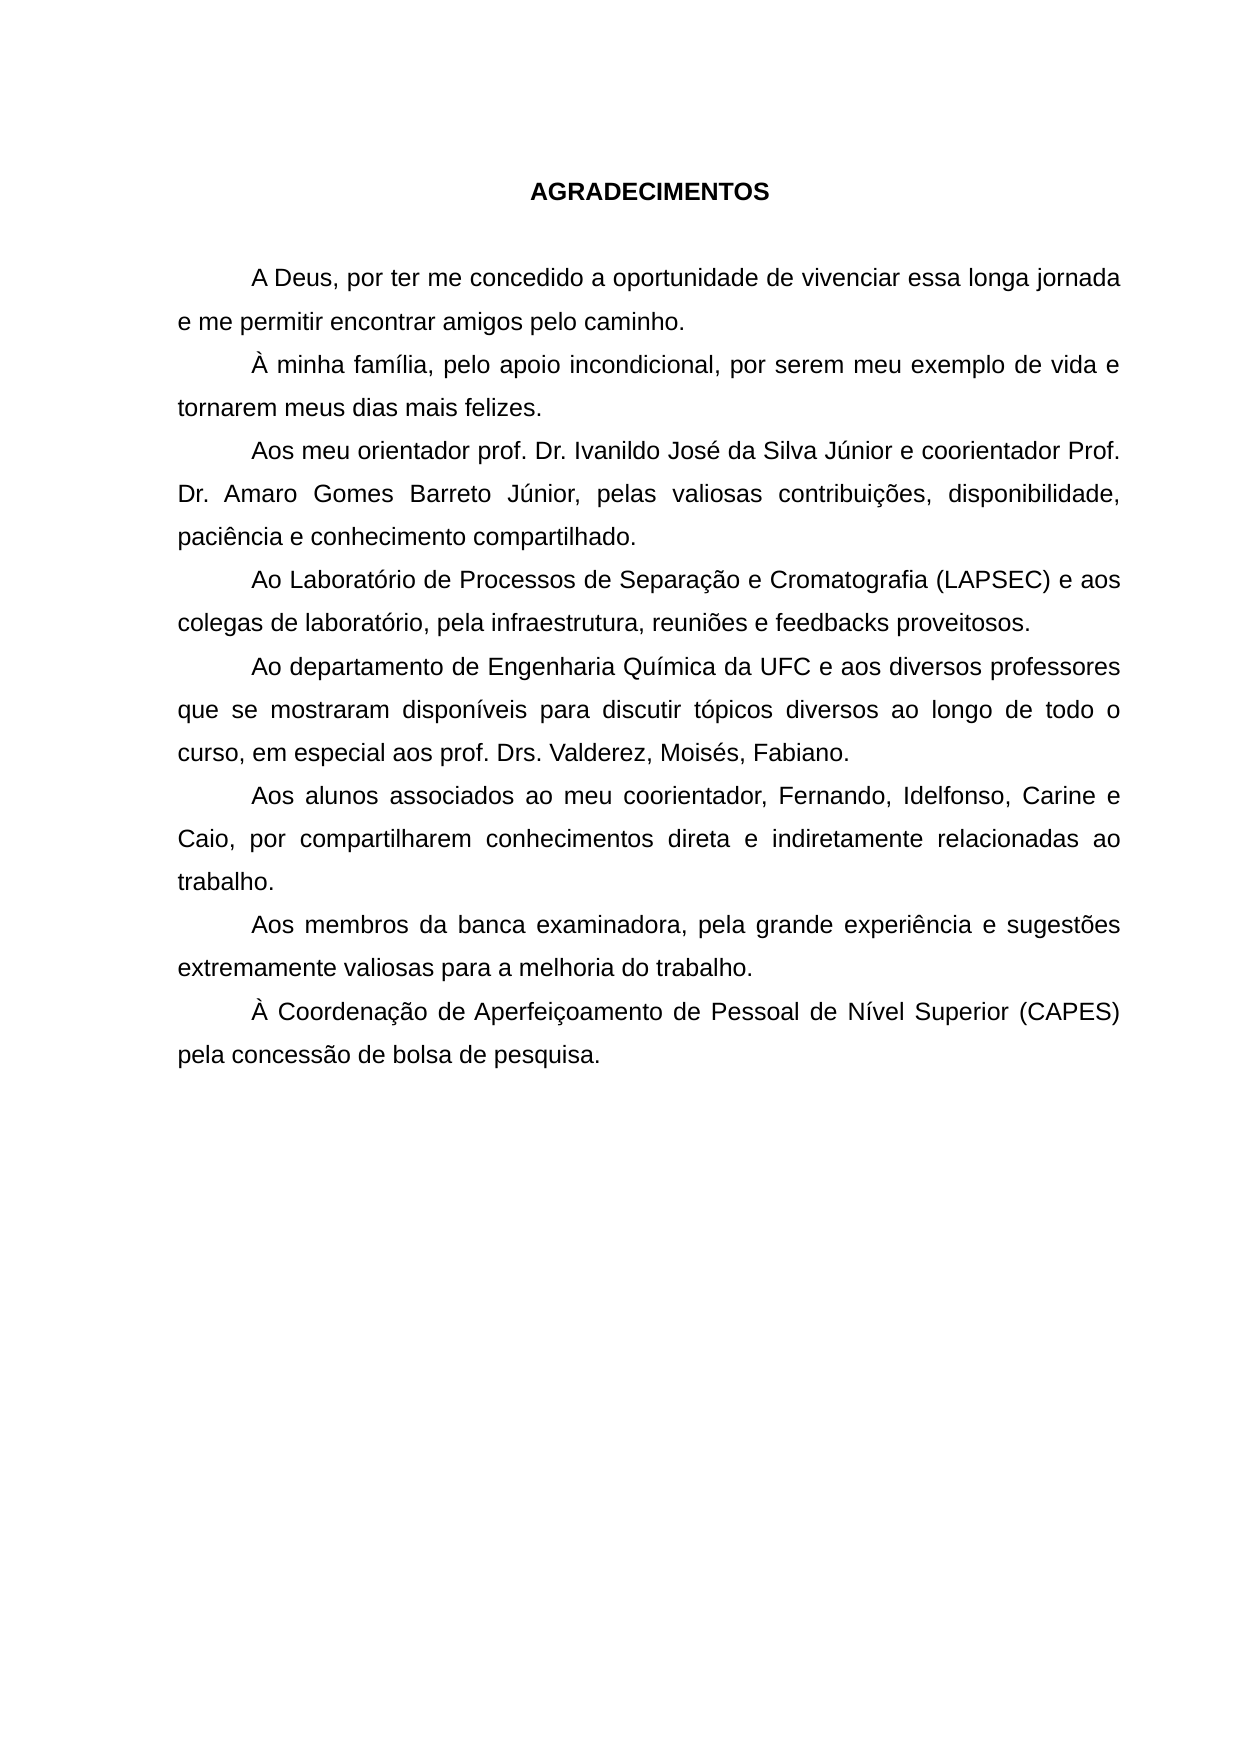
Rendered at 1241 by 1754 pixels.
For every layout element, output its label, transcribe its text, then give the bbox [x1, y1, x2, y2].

text A Deus, por ter me concedido a oportunidade de vivenciar essa longa jornada e me permitir encontrar amigos pelo caminho. [177, 263, 1122, 335]
text Ao departamento de Engenharia Química da UFC e aos diversos professores que se mostraram disponíveis para discutir tópicos diversos ao longo de todo o curso, em especial aos prof. Drs. Valderez, Moisés, Fabiano. [177, 652, 1122, 767]
text Ao Laboratório de Processos de Separação e Cromatografia (LAPSEC) e aos colegas de laboratório, pela infraestrutura, reuniões e feedbacks proveitosos. [177, 565, 1122, 637]
text À minha família, pelo apoio incondicional, por serem meu exemplo de vida e tornarem meus dias mais felizes. [177, 350, 1122, 422]
text Aos alunos associados ao meu coorientador, Fernando, Idelfonso, Carine e Caio, por compartilharem conhecimentos direta e indiretamente relacionadas ao trabalho. [177, 781, 1122, 896]
text À Coordenação de Aperfeiçoamento de Pessoal de Nível Superior (CAPES) pela concessão de bolsa de pesquisa. [177, 997, 1122, 1068]
text Aos meu orientador prof. Dr. Ivanildo José da Silva Júnior e coorientador Prof. Dr. Amaro Gomes Barreto Júnior, pelas valiosas contribuições, disponibilidade, paciência e conhecimento compartilhado. [177, 436, 1122, 551]
text Aos membros da banca examinadora, pela grande experiência e sugestões extremamente valiosas para a melhoria do trabalho. [177, 910, 1122, 982]
text AGRADECIMENTOS [177, 177, 1122, 206]
